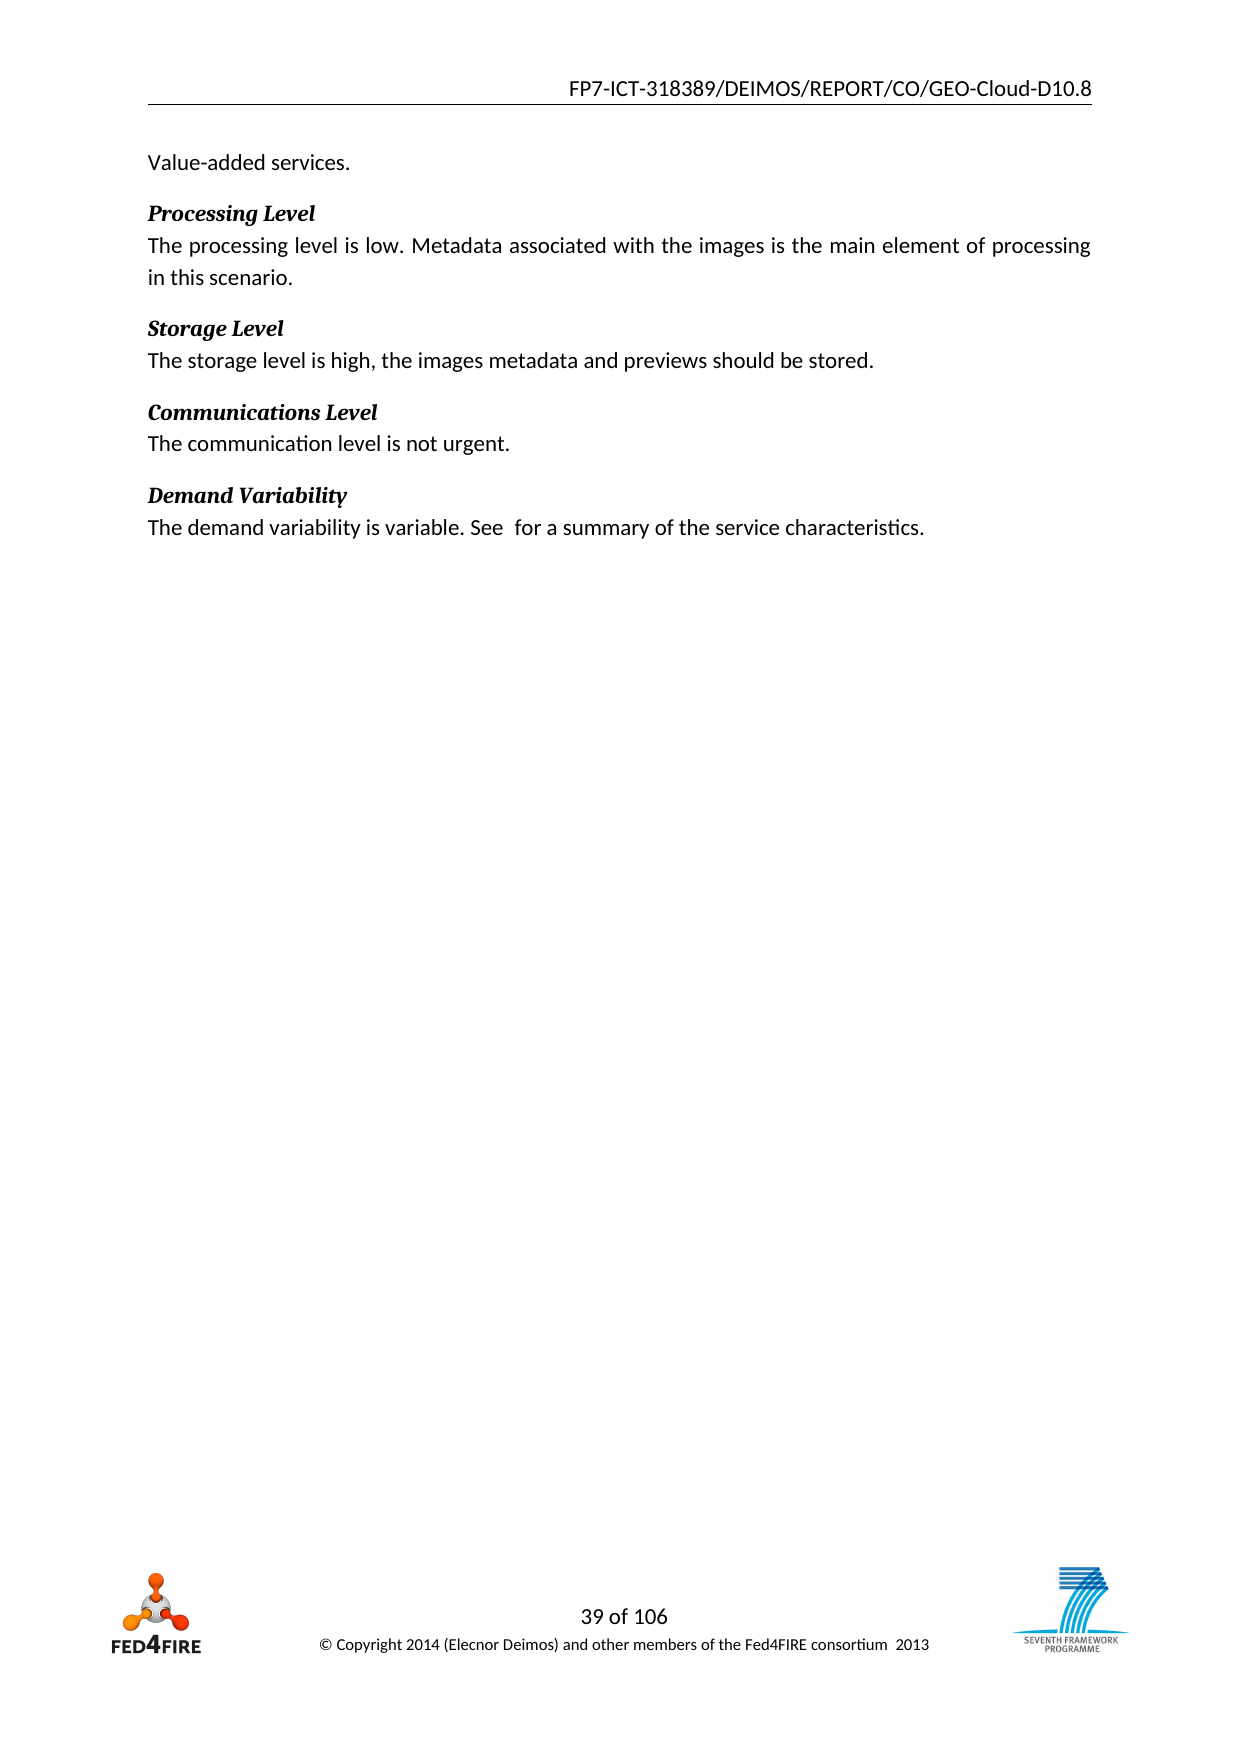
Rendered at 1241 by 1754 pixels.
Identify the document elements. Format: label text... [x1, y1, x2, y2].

subtitle Storage Level [148, 316, 1092, 342]
subtitle Processing Level [148, 201, 1092, 227]
text The communication level is not urgent. [148, 429, 1092, 458]
text The demand variability is variable. See Table 15. Relation of the users demand with the service offered in the Scenario 6. In orange the characteristics of the service for a summary of the service characteristics. [148, 513, 1092, 541]
subtitle Demand Variability [148, 483, 1092, 509]
text The processing level is low. Metadata associated with the images is the main element of processing in this scenario. [148, 231, 1092, 291]
text The storage level is high, the images metadata and previews should be stored. [148, 346, 1092, 374]
text Value-added services. [148, 148, 1092, 176]
subtitle Communications Level [148, 399, 1092, 426]
